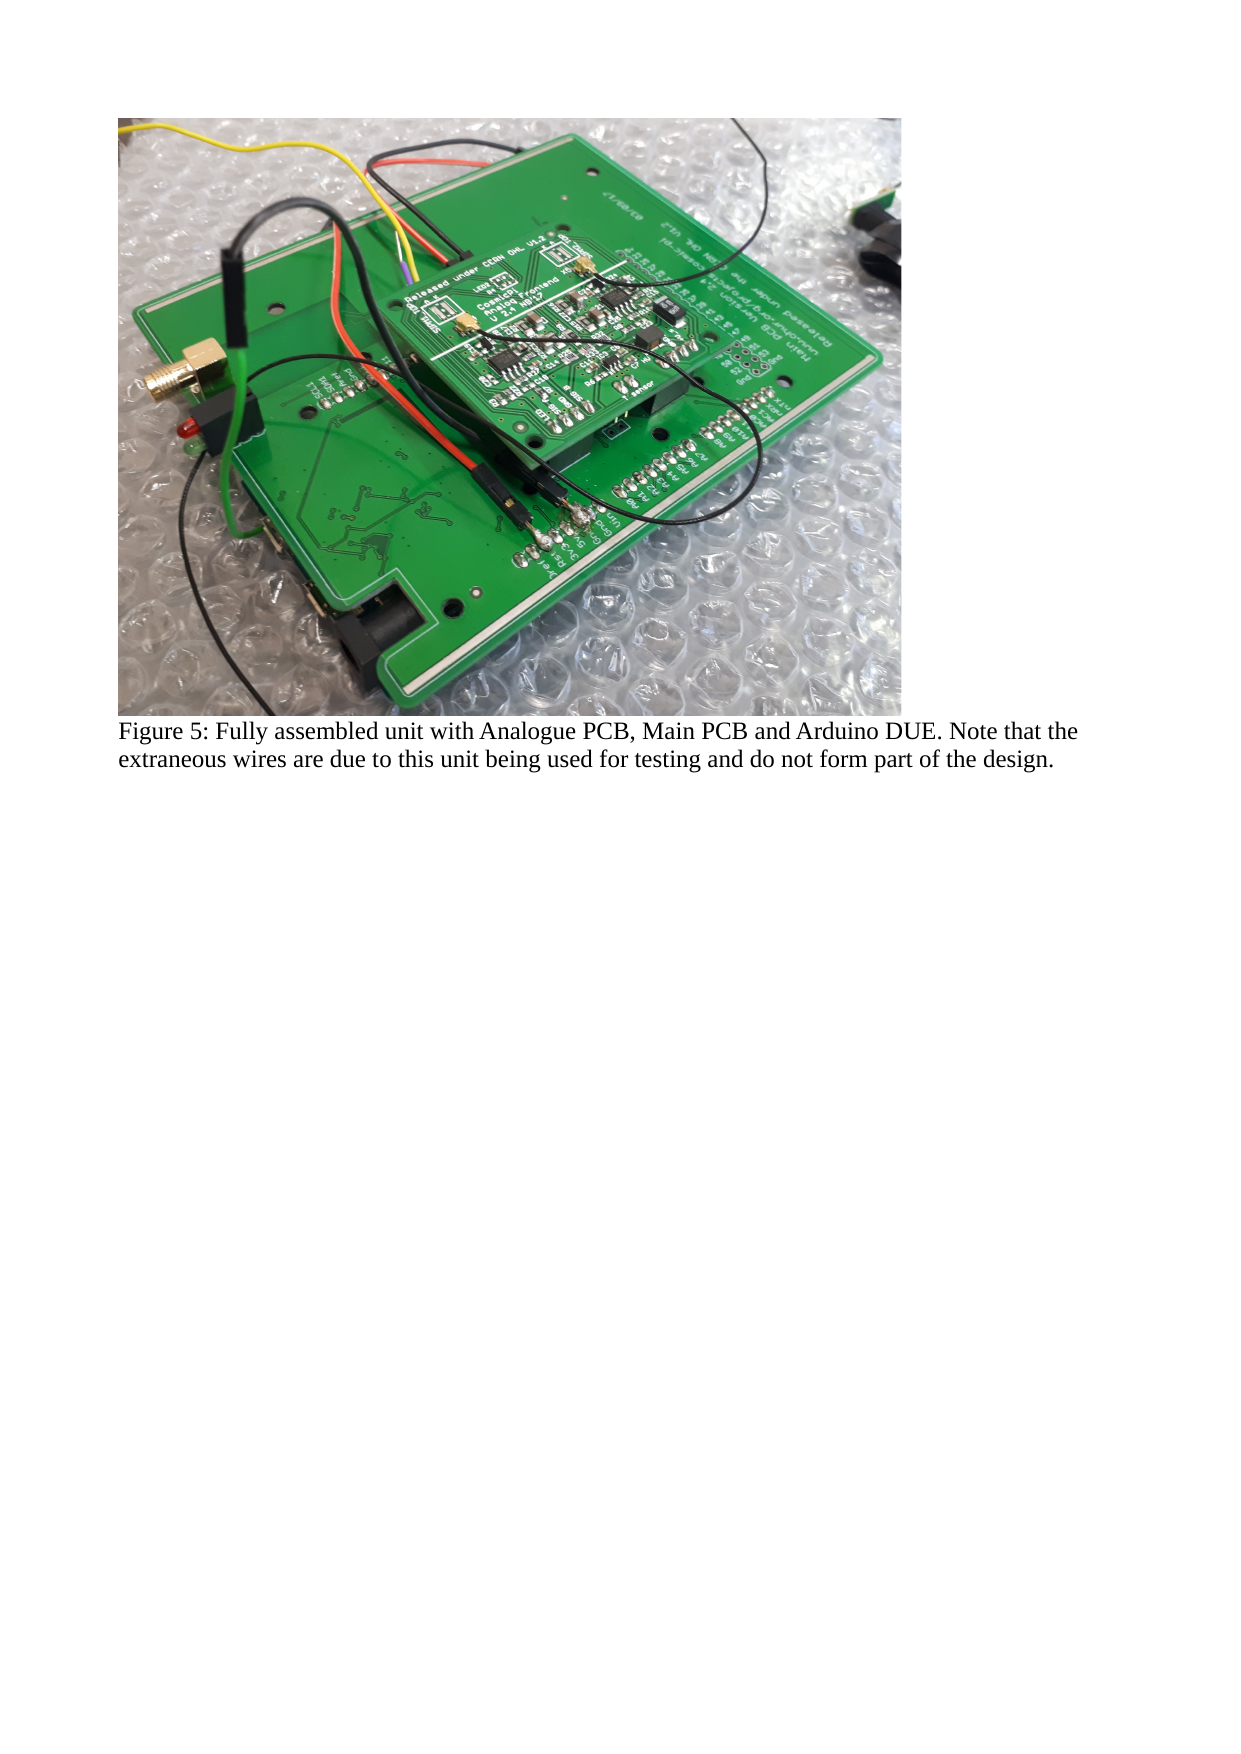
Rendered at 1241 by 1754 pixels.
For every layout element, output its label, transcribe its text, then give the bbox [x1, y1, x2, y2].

picture [118, 306, 902, 716]
text Figure 5: Fully assembled unit with Analogue PCB, Main PCB and Arduino DUE. Note that the extraneous wires are due to this unit being used for testing and do not form part of the design. [118, 716, 1122, 773]
